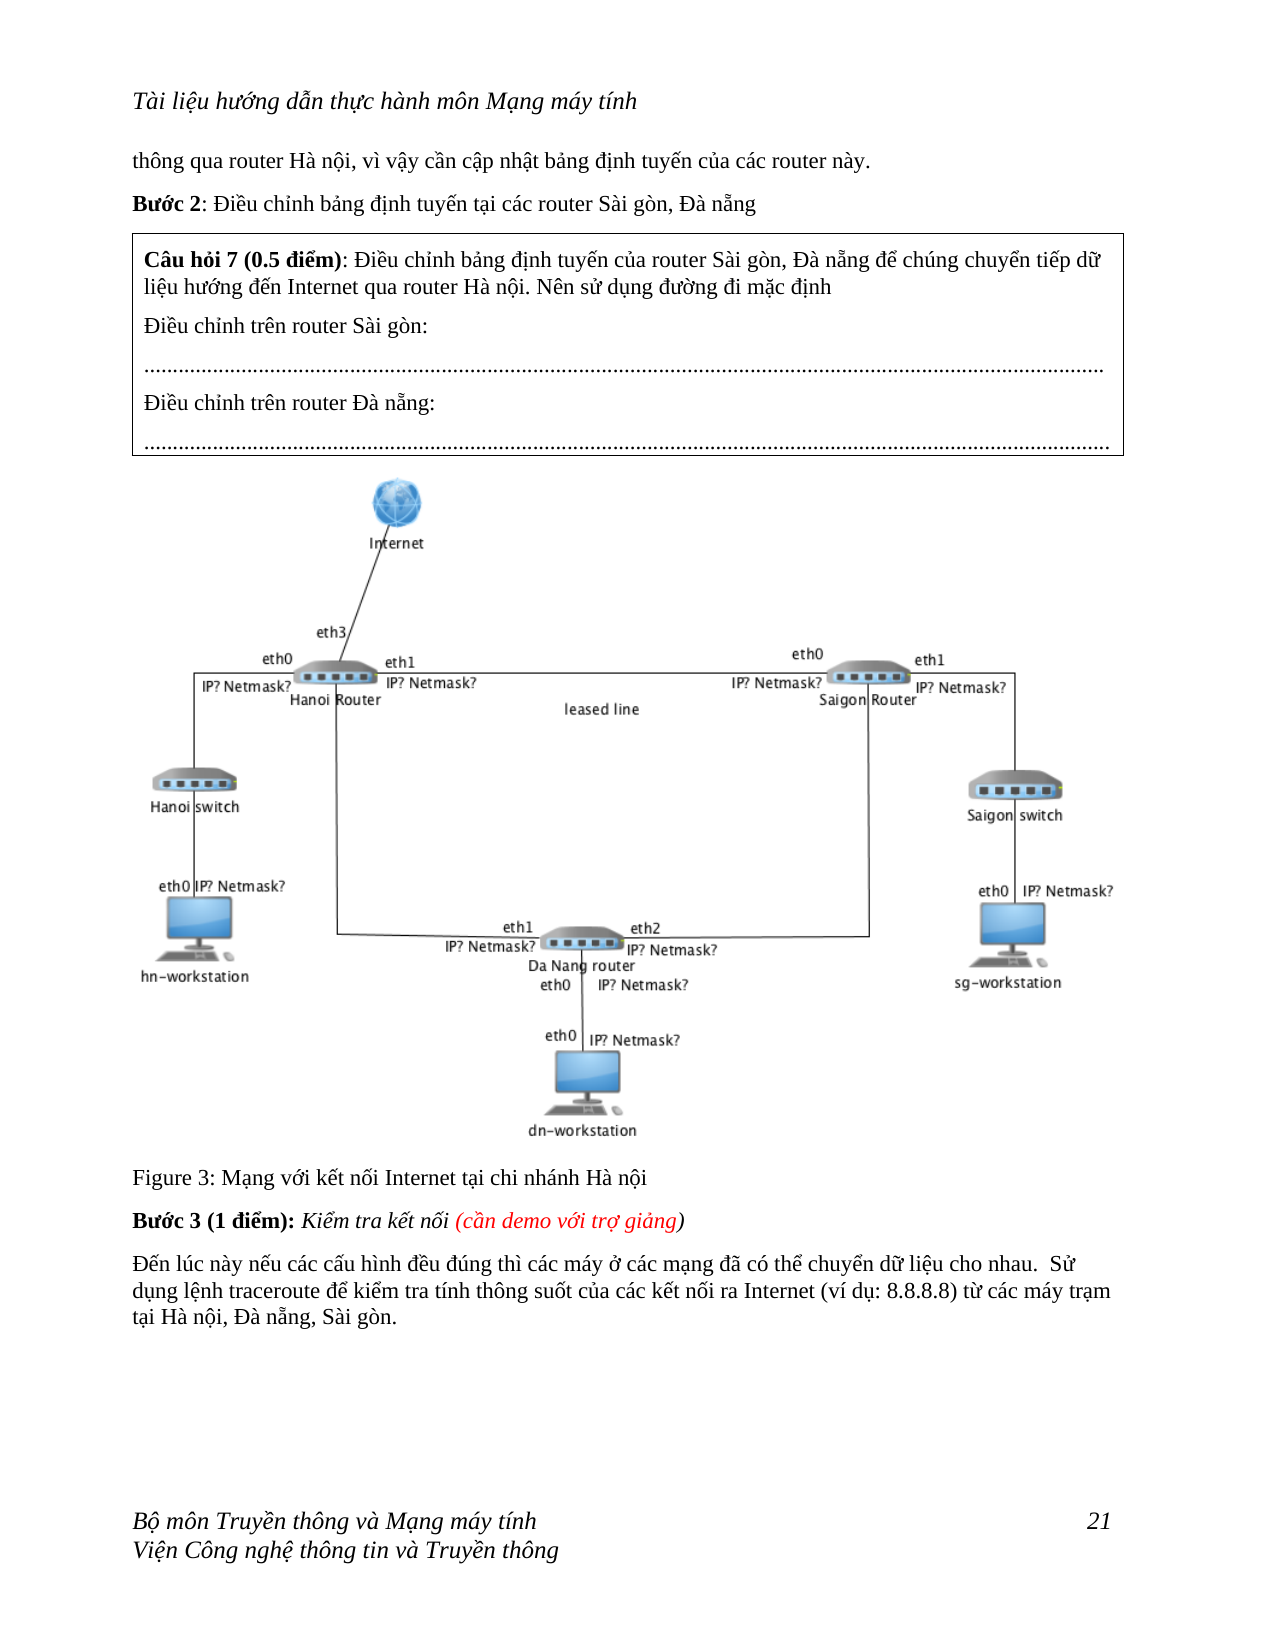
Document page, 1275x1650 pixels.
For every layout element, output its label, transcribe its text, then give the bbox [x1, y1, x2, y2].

text Bước 2: Điều chỉnh bảng định tuyến tại các router Sài gòn, Đà nẵng [132, 190, 1125, 216]
text Figure 3: Mạng với kết nối Internet tại chi nhánh Hà nội [132, 1164, 1125, 1191]
text thông qua router Hà nội, vì vậy cần cập nhật bảng định tuyến của các router này. [132, 147, 1125, 173]
table_header Câu hỏi 7 (0.5 điểm): Điều chỉnh bảng định tuyến của router Sài gòn, Đà nẵng để chúng chuyển tiếp dữ liệu hướng đến Internet qua router Hà nội. Nên sử dụng đường đi mặc định Điều chỉnh trên router Sài gòn: ........................................................................................................................................................................ Điều chỉnh trên router Đà nẵng: ......................................................................................................................................................................... [133, 234, 1123, 455]
picture [132, 468, 1136, 1148]
text Đến lúc này nếu các cấu hình đều đúng thì các máy ở các mạng đã có thể chuyển dữ liệu cho nhau. Sử dụng lệnh traceroute để kiểm tra tính thông suốt của các kết nối ra Internet (ví dụ: 8.8.8.8) từ các máy trạm tại Hà nội, Đà nẵng, Sài gòn. [132, 1250, 1125, 1329]
text Bước 3 (1 điểm): Kiểm tra kết nối (cần demo với trợ giảng) [132, 1207, 1125, 1234]
